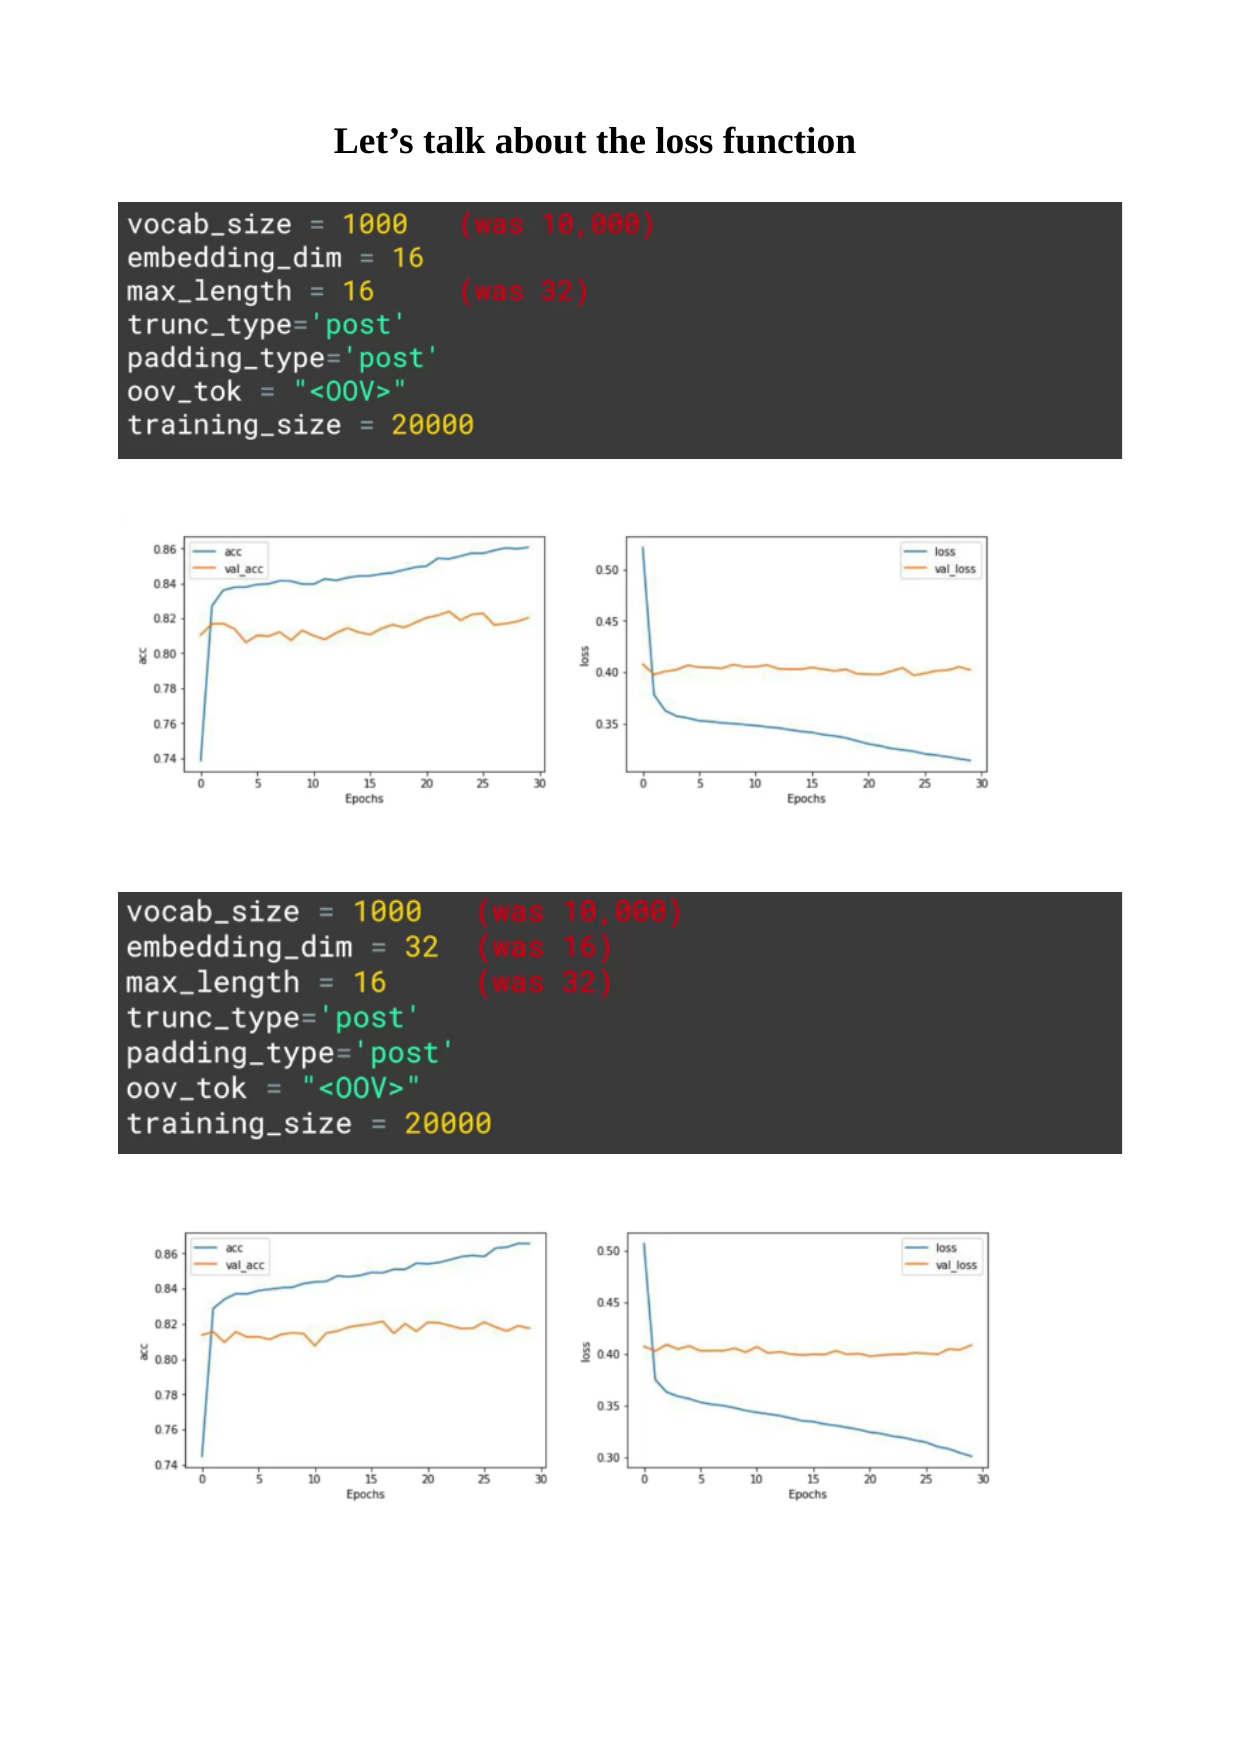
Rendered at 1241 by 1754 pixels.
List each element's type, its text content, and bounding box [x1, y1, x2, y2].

subtitle Let’s talk about the loss function [118, 118, 1122, 161]
picture [118, 516, 1123, 835]
picture [118, 1211, 1123, 1523]
picture [118, 892, 1123, 1154]
picture [118, 202, 1123, 459]
